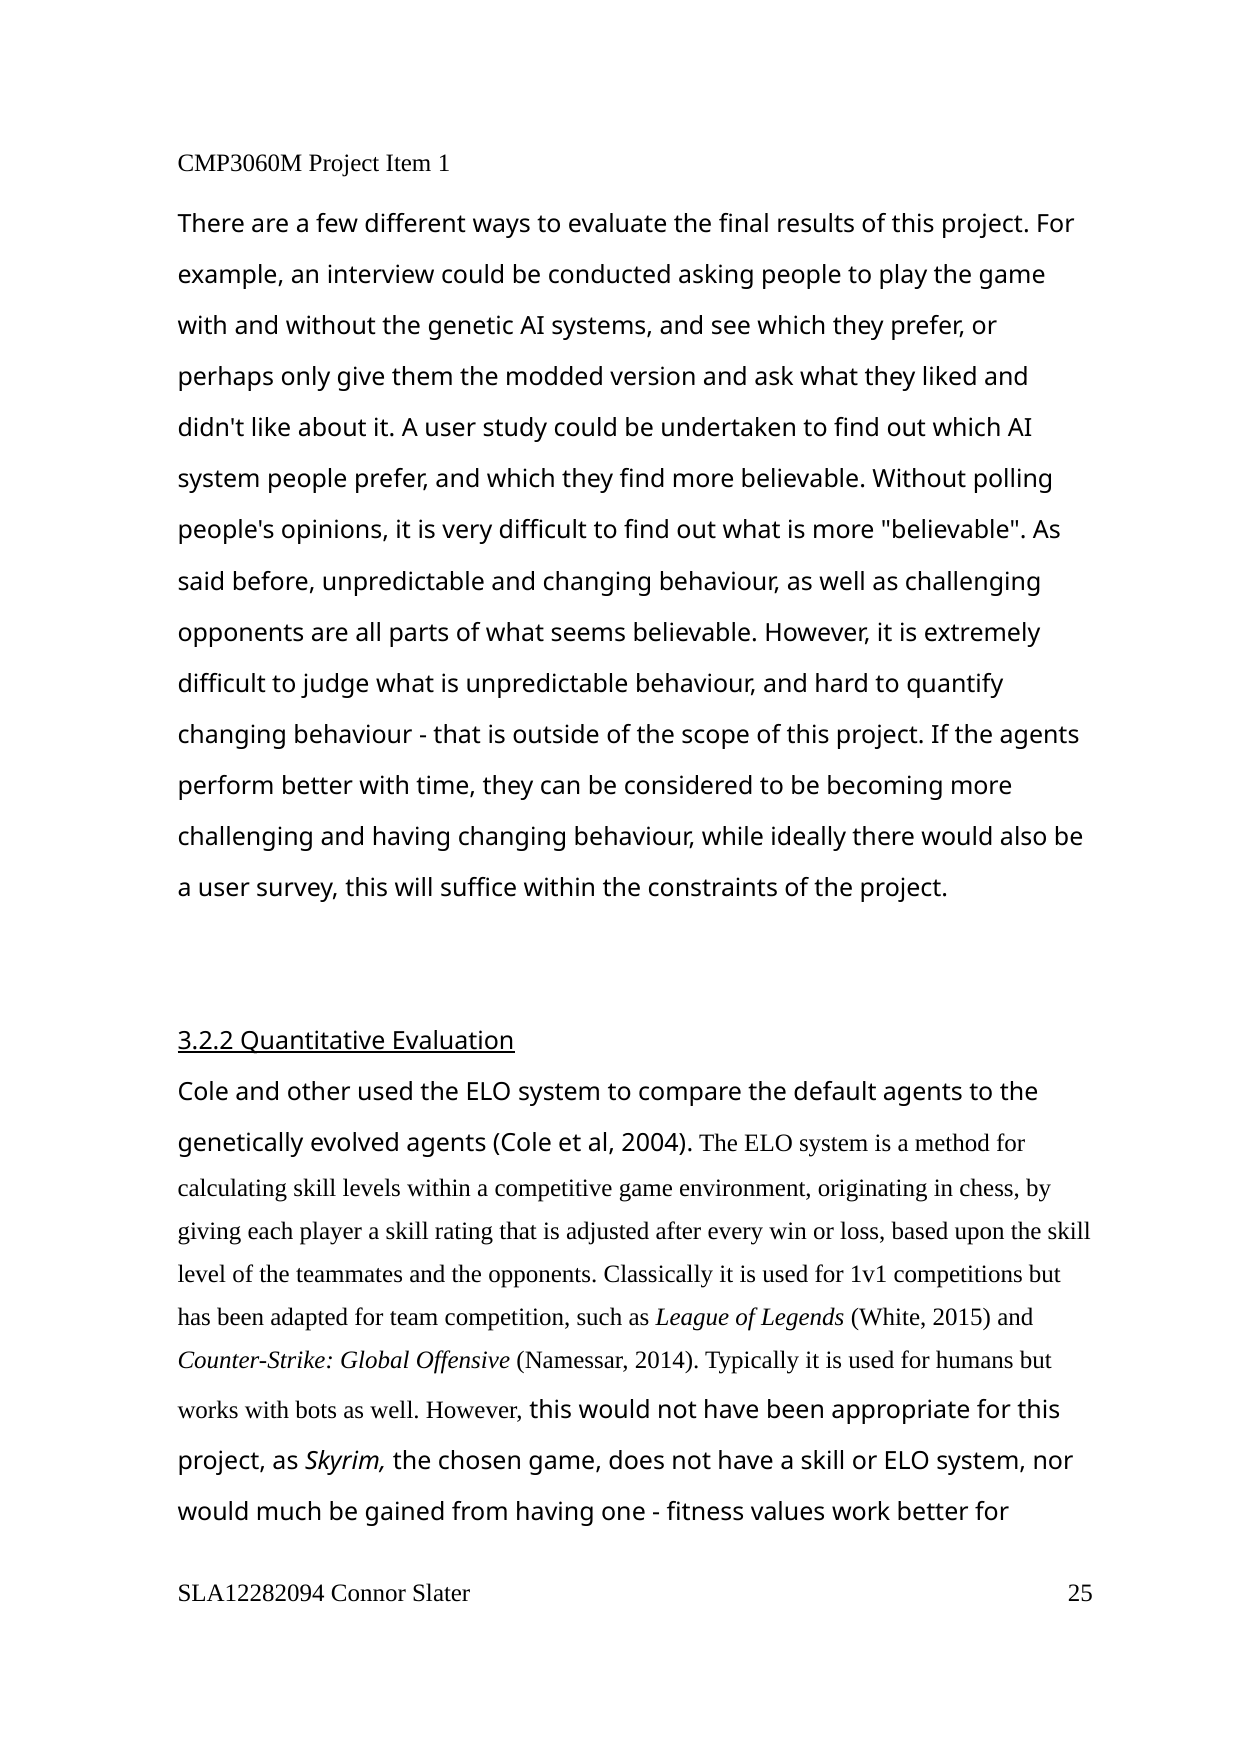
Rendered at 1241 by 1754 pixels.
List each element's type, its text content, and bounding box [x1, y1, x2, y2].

text Cole and other used the ELO system to compare the default agents to the genetically evolved agents (Cole et al, 2004). The ELO system is a method for calculating skill levels within a competitive game environment, originating in chess, by giving each player a skill rating that is adjusted after every win or loss, based upon the skill level of the teammates and the opponents. Classically it is used for 1v1 competitions but has been adapted for team competition, such as League of Legends (White, 2015) and Counter-Strike: Global Offensive (Namessar, 2014). Typically it is used for humans but works with bots as well. However, this would not have been appropriate for this project, as Skyrim, the chosen game, does not have a skill or ELO system, nor would much be gained from having one - fitness values work better for [177, 1073, 1093, 1527]
text 3.2.2 Quantitative Evaluation [177, 1022, 1093, 1057]
text There are a few different ways to evaluate the final results of this project. For example, an interview could be conducted asking people to play the game with and without the genetic AI systems, and see which they prefer, or perhaps only give them the modded version and ask what they liked and didn't like about it. A user study could be undertaken to find out which AI system people prefer, and which they find more believable. Without polling people's opinions, it is very difficult to find out what is more "believable". As said before, unpredictable and changing behaviour, as well as challenging opponents are all parts of what seems believable. However, it is extremely difficult to judge what is unpredictable behaviour, and hard to quantify changing behaviour - that is outside of the scope of this project. If the agents perform better with time, they can be considered to be becoming more challenging and having changing behaviour, while ideally there would also be a user survey, this will suffice within the constraints of the project. [177, 206, 1093, 903]
